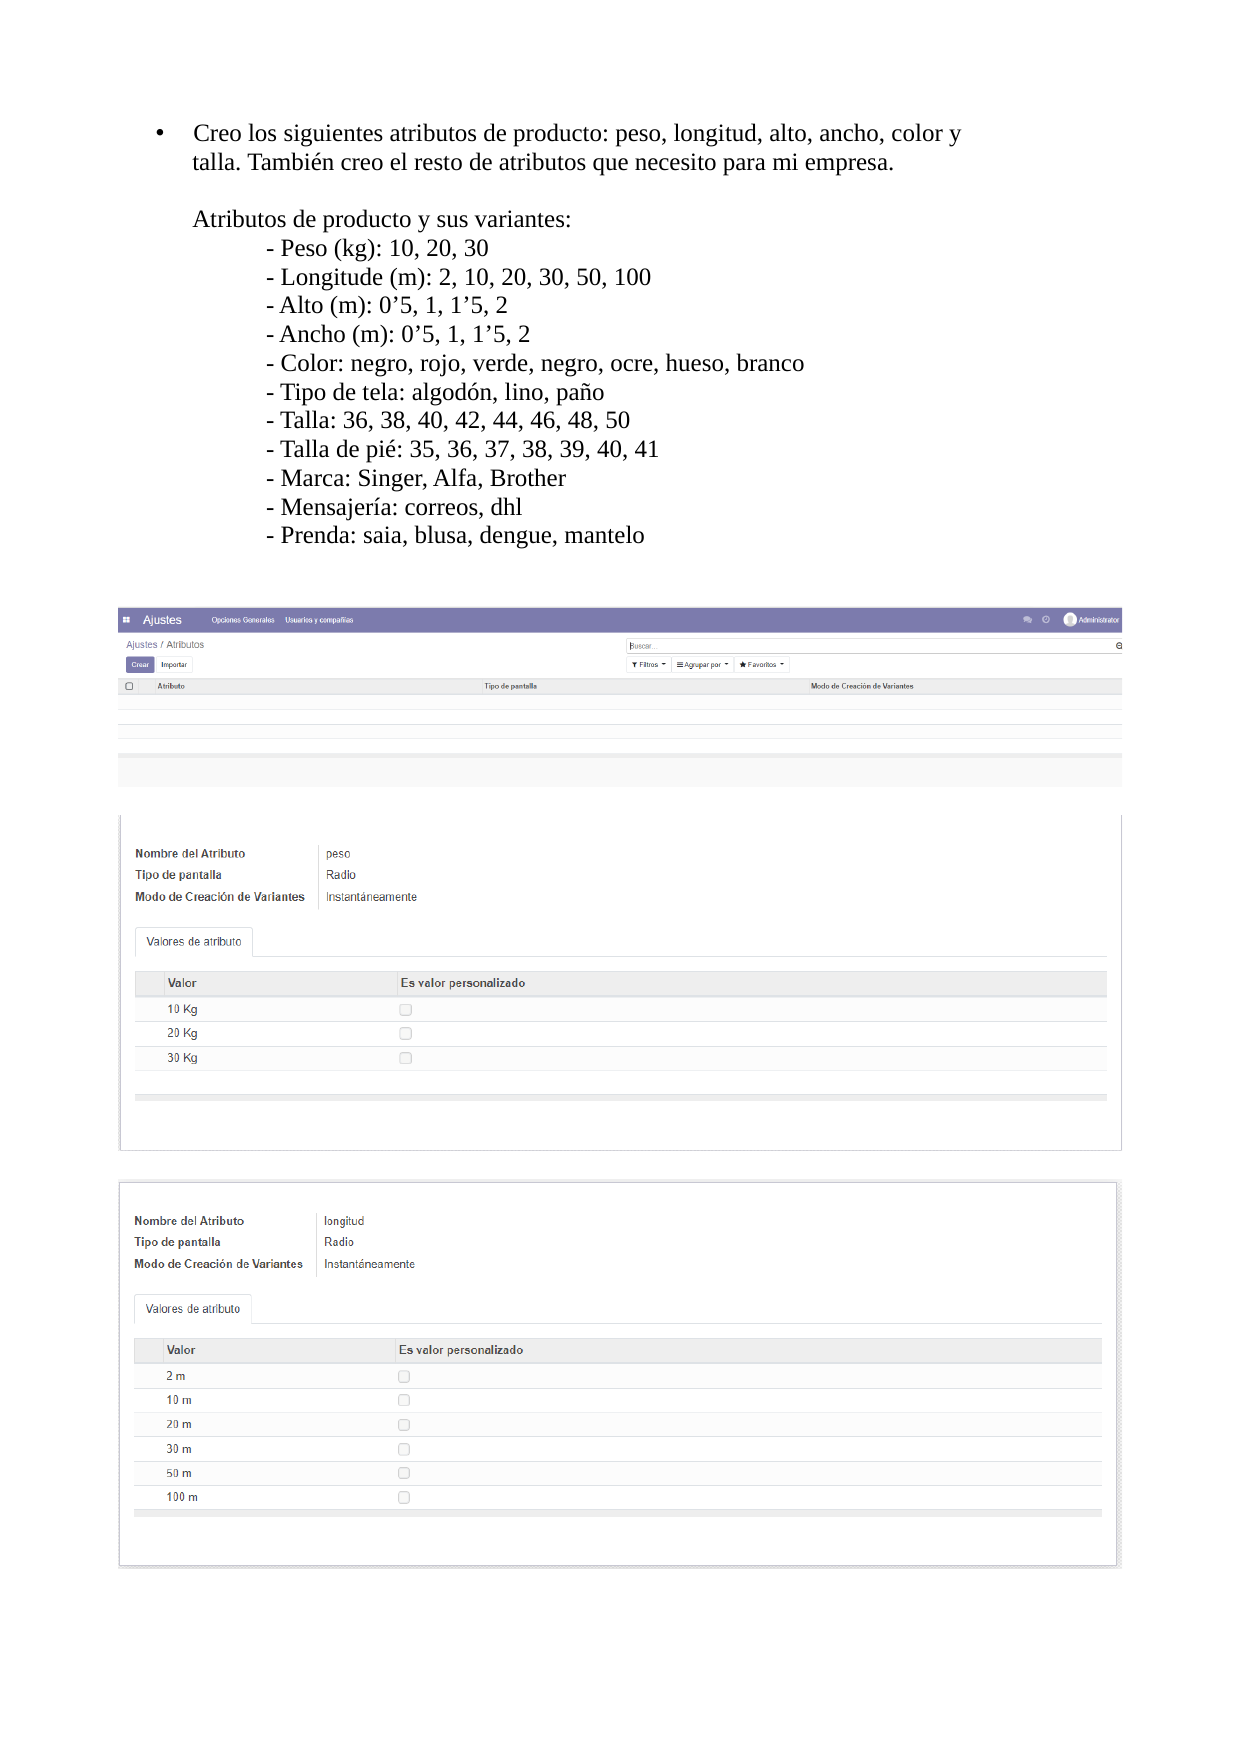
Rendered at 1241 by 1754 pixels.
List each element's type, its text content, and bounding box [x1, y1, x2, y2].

text - Color: negro, rojo, verde, negro, ocre, hueso, branco [118, 348, 1122, 377]
text - Tipo de tela: algodón, lino, paño [118, 377, 1122, 406]
text - Mensajería: correos, dhl [118, 492, 1122, 521]
text - Alto (m): 0’5, 1, 1’5, 2 [118, 291, 1122, 319]
text - Prenda: saia, blusa, dengue, mantelo [118, 521, 1122, 549]
picture [118, 1179, 1123, 1569]
text - Longitude (m): 2, 10, 20, 30, 50, 100 [118, 262, 1122, 291]
picture [118, 606, 1123, 787]
text - Peso (kg): 10, 20, 30 [118, 233, 1122, 262]
text Atributos de producto y sus variantes: [118, 204, 1122, 233]
text talla. También creo el resto de atributos que necesito para mi empresa. [118, 147, 1122, 176]
text - Ancho (m): 0’5, 1, 1’5, 2 [118, 319, 1122, 348]
picture [118, 815, 1123, 1151]
text - Marca: Singer, Alfa, Brother [118, 463, 1122, 492]
list Creo los siguientes atributos de producto: peso, longitud, alto, ancho, color y [156, 118, 1122, 147]
text - Talla de pié: 35, 36, 37, 38, 39, 40, 41 [118, 434, 1122, 463]
text - Talla: 36, 38, 40, 42, 44, 46, 48, 50 [118, 406, 1122, 434]
